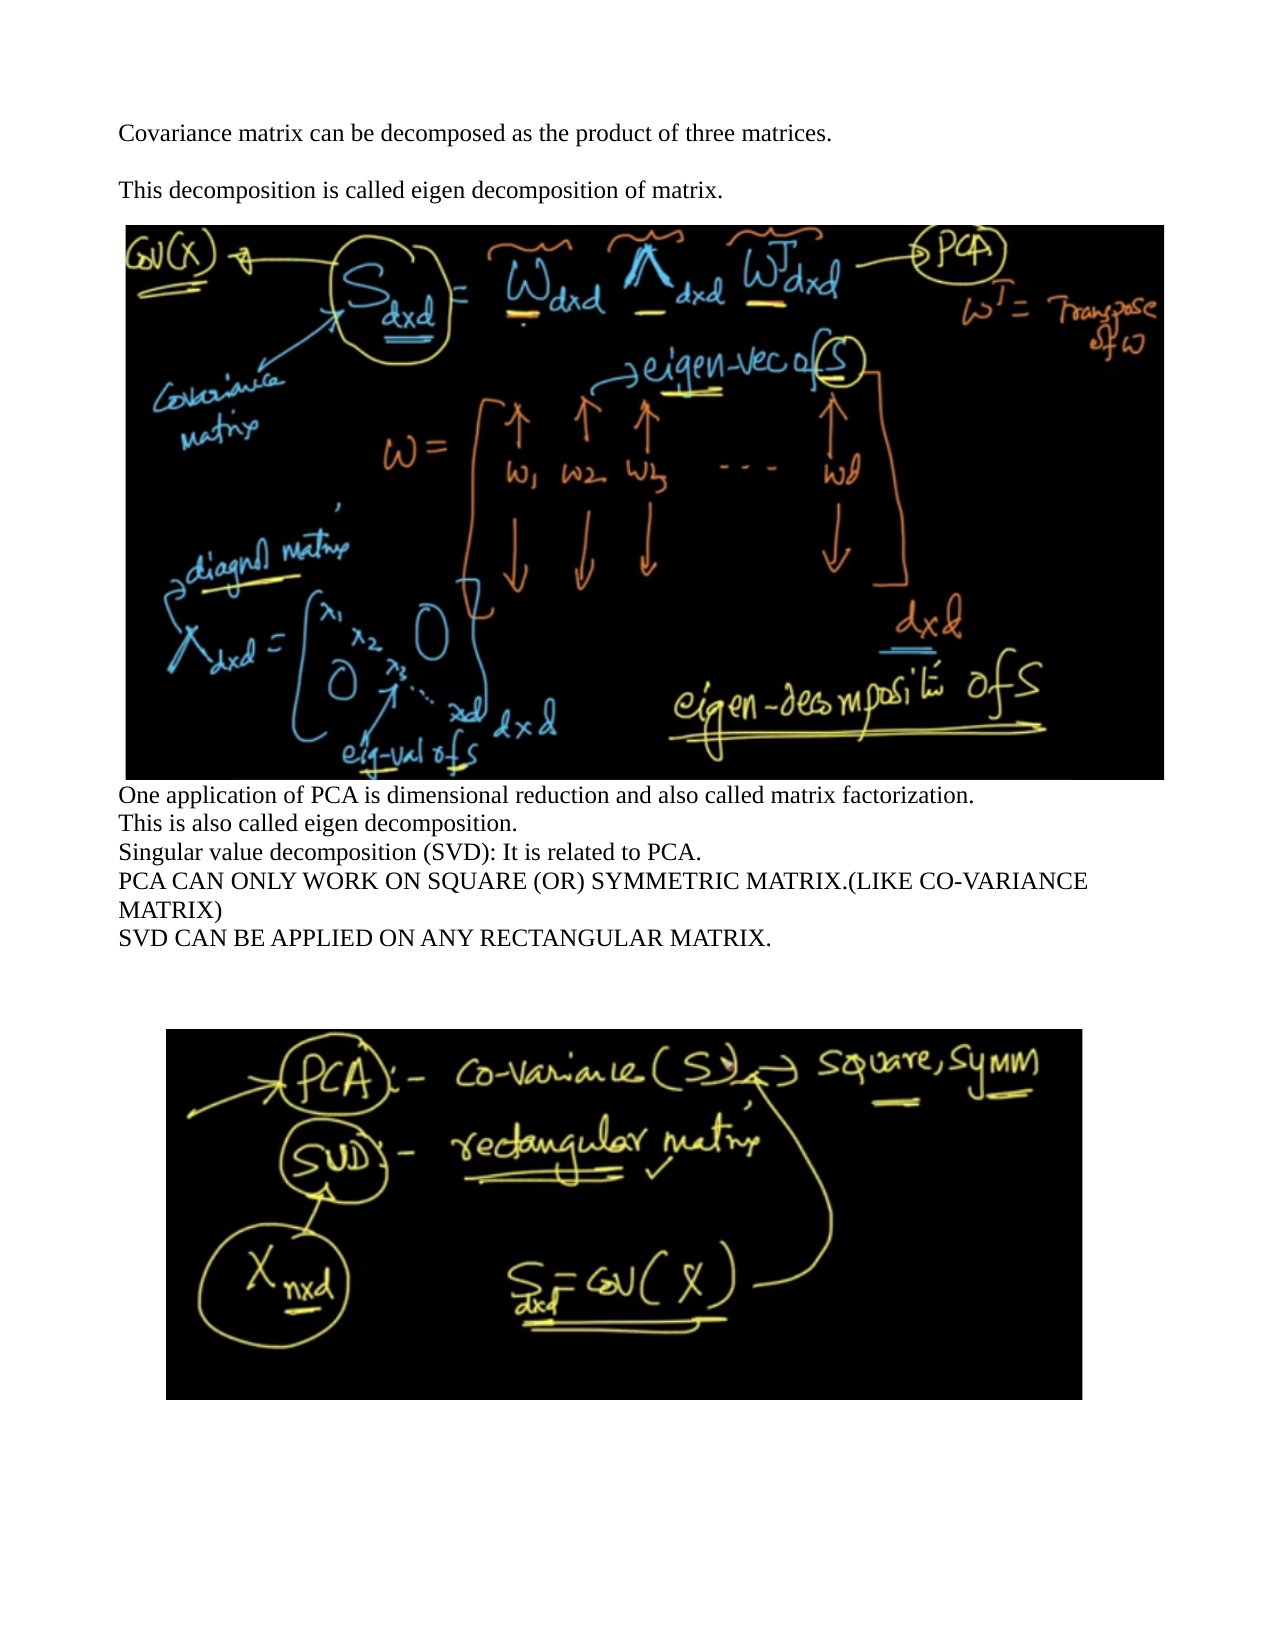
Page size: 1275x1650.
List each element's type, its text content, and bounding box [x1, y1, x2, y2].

text This decomposition is called eigen decomposition of matrix. [118, 176, 1157, 204]
picture [125, 225, 1165, 780]
text SVD CAN BE APPLIED ON ANY RECTANGULAR MATRIX. [118, 923, 1157, 952]
text This is also called eigen decomposition. [118, 808, 1157, 837]
text PCA CAN ONLY WORK ON SQUARE (OR) SYMMETRIC MATRIX.(LIKE CO-VARIANCE MATRIX) [118, 866, 1157, 923]
text Singular value decomposition (SVD): It is related to PCA. [118, 837, 1157, 866]
text Covariance matrix can be decomposed as the product of three matrices. [118, 118, 1157, 147]
picture [166, 1029, 1083, 1400]
text One application of PCA is dimensional reduction and also called matrix factorization. [118, 204, 1157, 808]
